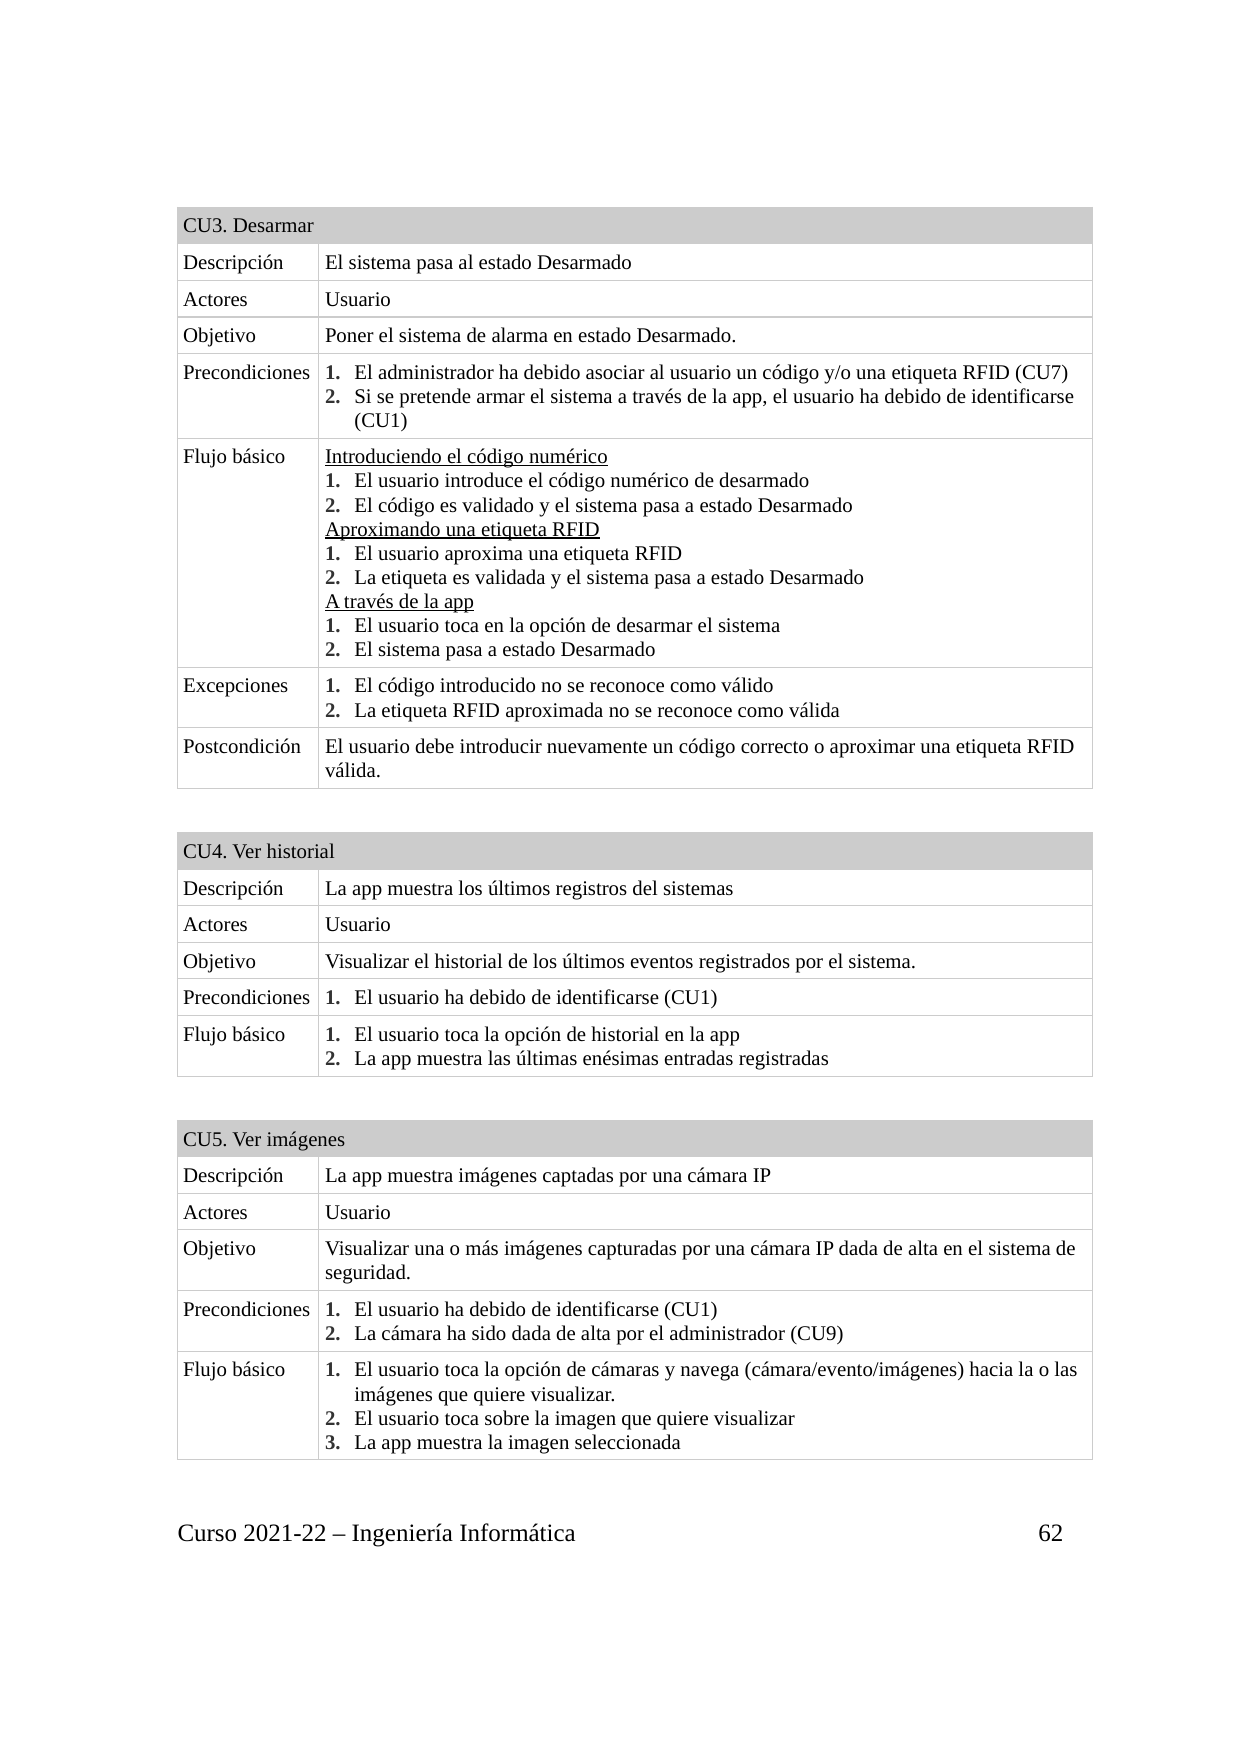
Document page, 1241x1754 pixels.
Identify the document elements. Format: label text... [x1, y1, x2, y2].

table_cell Usuario [319, 1194, 1092, 1229]
table_cell Objetivo [178, 318, 318, 353]
table_cell Objetivo [178, 943, 318, 978]
table_cell Precondiciones [178, 1291, 318, 1351]
table_cell Actores [178, 906, 318, 942]
table_cell La app muestra imágenes captadas por una cámara IP [319, 1157, 1092, 1193]
table_cell Descripción [178, 1157, 318, 1193]
table_cell El usuario ha debido de identificarse (CU1) La cámara ha sido dada de alta por el administrador (CU9) [319, 1291, 1092, 1351]
table_cell Actores [178, 281, 318, 316]
table_cell Descripción [178, 870, 318, 905]
table_cell El código introducido no se reconoce como válido La etiqueta RFID aproximada no se reconoce como válida [319, 668, 1092, 727]
table_cell Flujo básico [178, 439, 318, 667]
table_cell Precondiciones [178, 979, 318, 1015]
table_cell Visualizar el historial de los últimos eventos registrados por el sistema. [319, 943, 1092, 978]
table_cell El administrador ha debido asociar al usuario un código y/o una etiqueta RFID (CU7) Si se pretende armar el sistema a través de la app, el usuario ha debido de identificarse (CU1) [319, 354, 1092, 438]
table_cell Usuario [319, 906, 1092, 942]
table_cell Excepciones [178, 668, 318, 727]
table_cell Descripción [178, 244, 318, 280]
table_cell Flujo básico [178, 1352, 318, 1459]
table_cell El usuario toca la opción de cámaras y navega (cámara/evento/imágenes) hacia la o las imágenes que quiere visualizar. El usuario toca sobre la imagen que quiere visualizar La app muestra la imagen seleccionada [319, 1352, 1092, 1459]
table_cell Poner el sistema de alarma en estado Desarmado. [319, 318, 1092, 353]
table_header CU4. Ver historial [178, 833, 1092, 869]
table_cell Flujo básico [178, 1016, 318, 1076]
table_cell Postcondición [178, 728, 318, 788]
table_cell El sistema pasa al estado Desarmado [319, 244, 1092, 280]
table_cell Visualizar una o más imágenes capturadas por una cámara IP dada de alta en el sistema de seguridad. [319, 1230, 1092, 1290]
table_cell La app muestra los últimos registros del sistemas [319, 870, 1092, 905]
table_cell El usuario ha debido de identificarse (CU1) [319, 979, 1092, 1015]
table_header CU5. Ver imágenes [178, 1121, 1092, 1156]
table_cell Usuario [319, 281, 1092, 316]
table_cell Precondiciones [178, 354, 318, 438]
table_cell Actores [178, 1194, 318, 1229]
table_cell Introduciendo el código numérico El usuario introduce el código numérico de desarmado El código es validado y el sistema pasa a estado Desarmado Aproximando una etiqueta RFID El usuario aproxima una etiqueta RFID La etiqueta es validada y el sistema pasa a estado Desarmado A través de la app El usuario toca en la opción de desarmar el sistema El sistema pasa a estado Desarmado [319, 439, 1092, 667]
table_cell Objetivo [178, 1230, 318, 1290]
table_header CU3. Desarmar [178, 208, 1092, 243]
table_cell El usuario toca la opción de historial en la app La app muestra las últimas enésimas entradas registradas [319, 1016, 1092, 1076]
table_cell El usuario debe introducir nuevamente un código correcto o aproximar una etiqueta RFID válida. [319, 728, 1092, 788]
